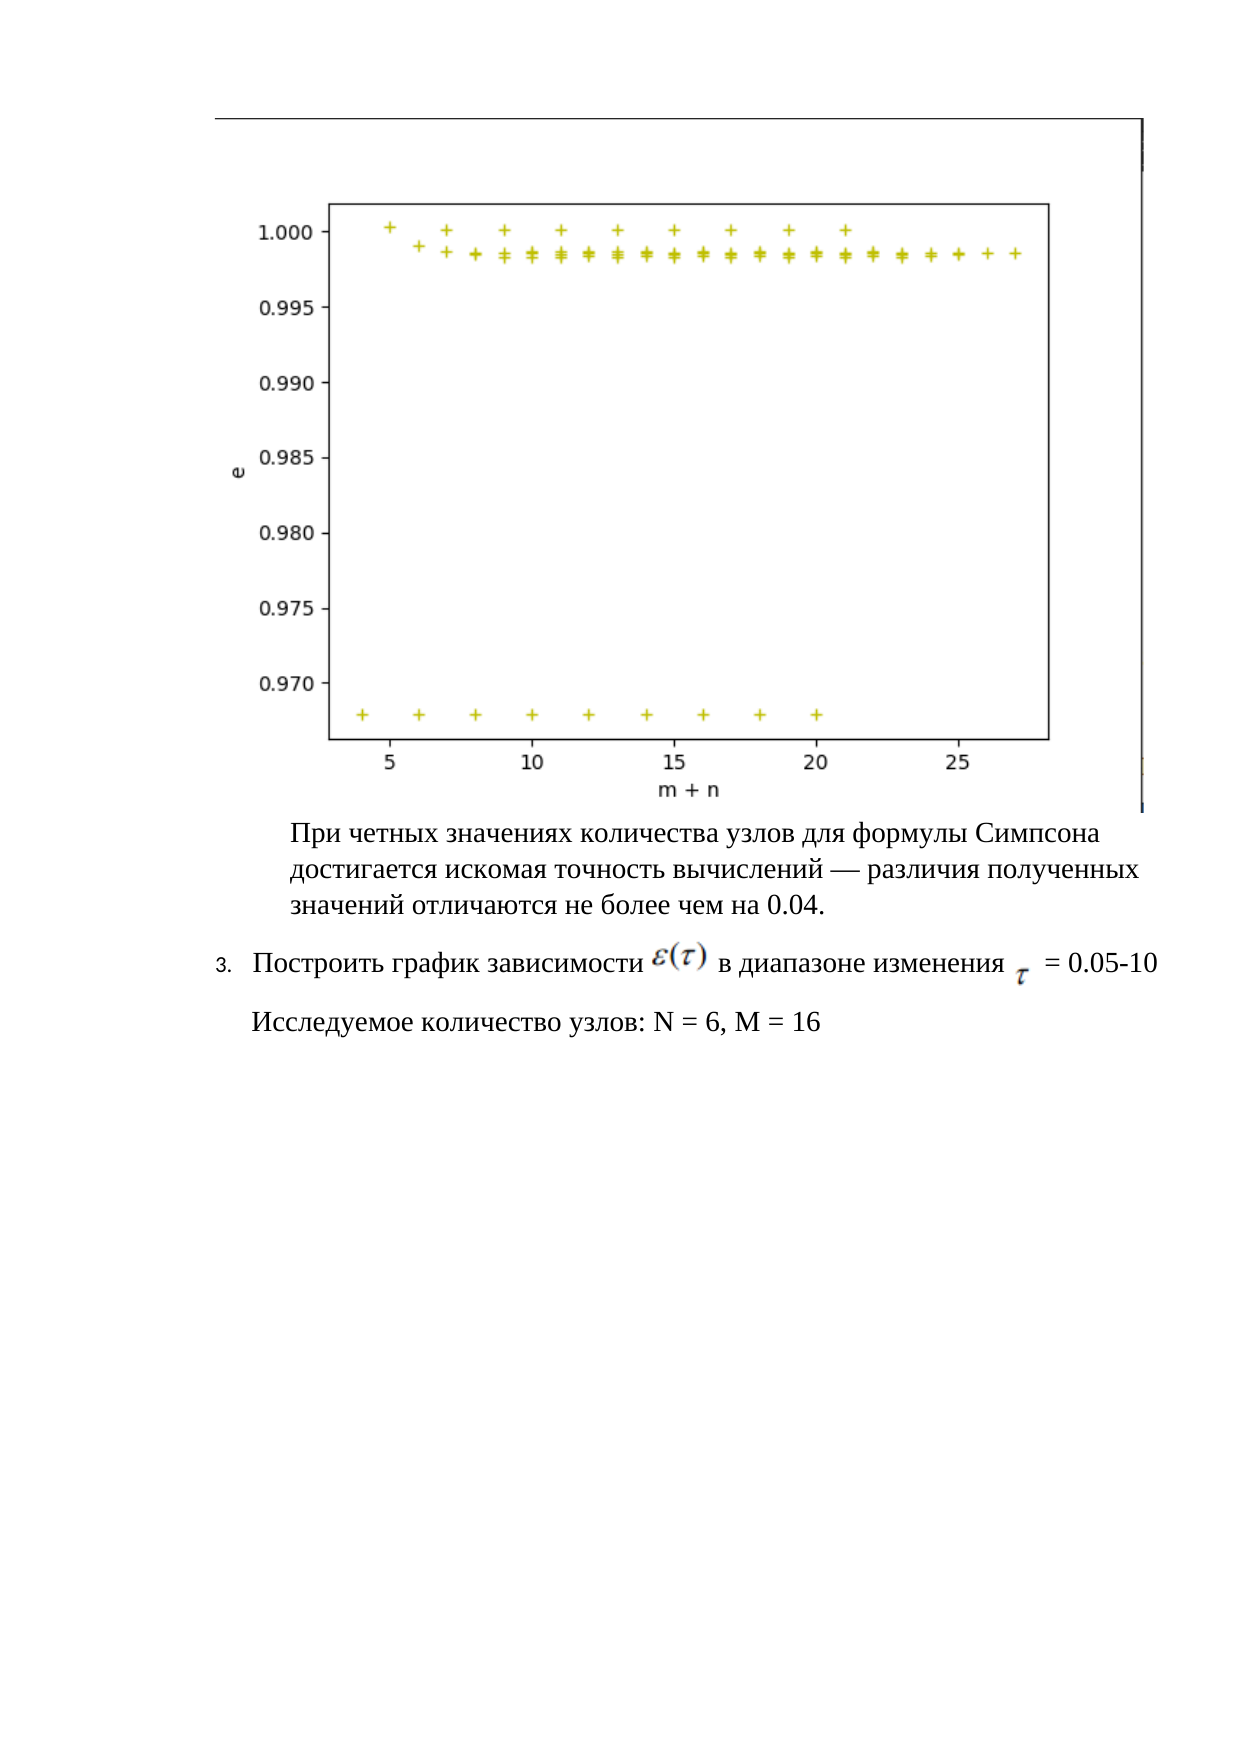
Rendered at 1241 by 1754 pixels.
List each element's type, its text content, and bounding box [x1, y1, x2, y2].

list Построить график зависимости в диапазоне изменения = 0.05-10 [215, 940, 1181, 985]
text Исследуемое количество узлов: N = 6, M = 16 [177, 1004, 1181, 1038]
list При четных значениях количества узлов для формулы Симпсона достигается искомая точность вычислений — различия полученных значений отличаются не более чем на 0.04. [252, 118, 1181, 921]
picture [1011, 960, 1037, 986]
picture [651, 940, 711, 973]
picture [214, 118, 1144, 813]
